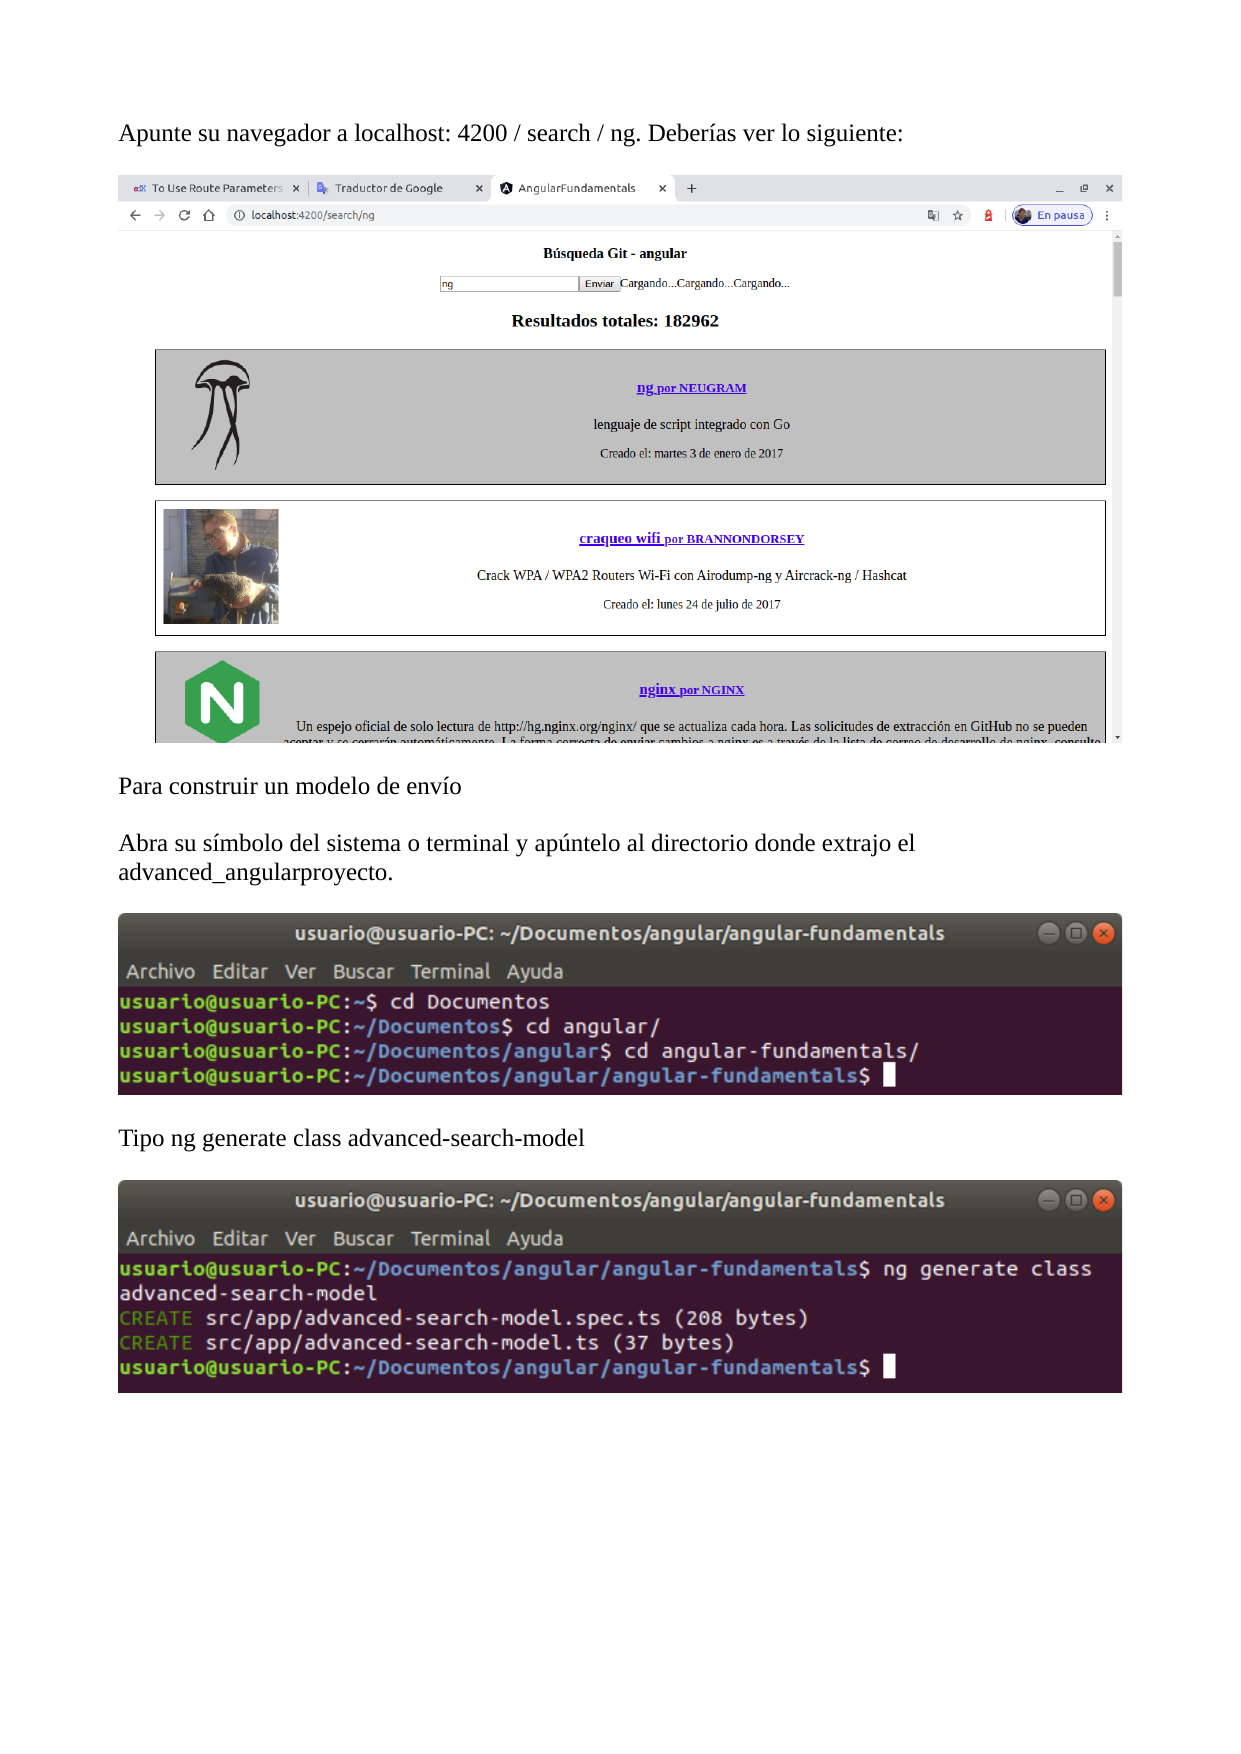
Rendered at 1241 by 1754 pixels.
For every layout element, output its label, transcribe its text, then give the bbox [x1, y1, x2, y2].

picture [118, 913, 1123, 1095]
picture [118, 175, 1123, 743]
text Para construir un modelo de envío [118, 771, 1122, 800]
picture [118, 1180, 1123, 1393]
text Tipo ng generate class advanced-search-model [118, 1123, 1122, 1152]
text Abra su símbolo del sistema o terminal y apúntelo al directorio donde extrajo el advanced_angularproyecto. [118, 828, 1122, 886]
text Apunte su navegador a localhost: 4200 / search / ng. Deberías ver lo siguiente: [118, 118, 1122, 147]
